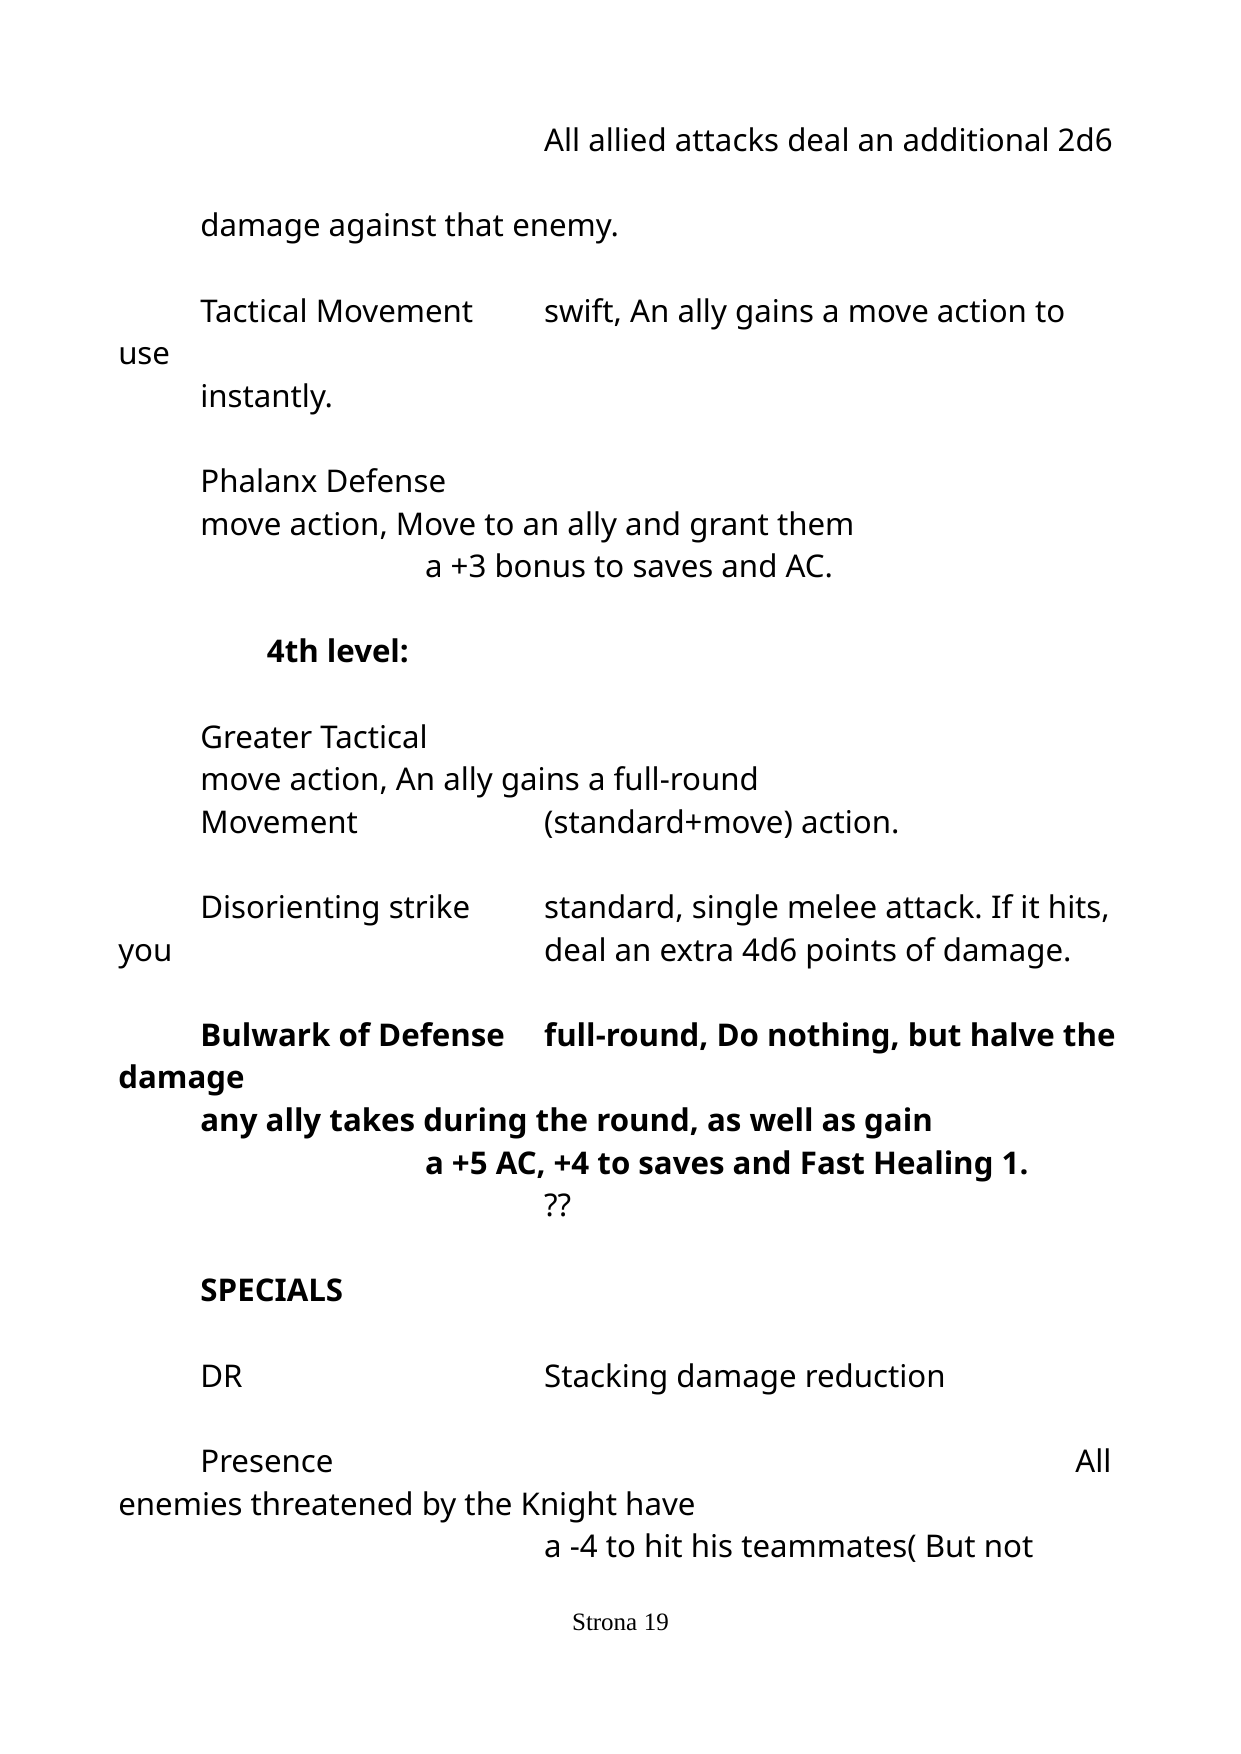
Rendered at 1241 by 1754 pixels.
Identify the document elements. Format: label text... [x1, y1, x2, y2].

text Disorienting strike standard, single melee attack. If it hits, you deal an extra 4d6 points of damage. [118, 885, 1122, 970]
text ?? [118, 1183, 1122, 1226]
text Phalanx Defense move action, Move to an ally and grant them a +3 bonus to saves and AC. [118, 459, 1122, 587]
text DR Stacking damage reduction [118, 1354, 1122, 1396]
text Greater Tactical move action, An ally gains a full-round Movement (standard+move) action. [118, 714, 1122, 842]
text Presence All enemies threatened by the Knight have [118, 1439, 1122, 1524]
text Tactical Movement swift, An ally gains a move action to use instantly. [118, 288, 1122, 416]
text SPECIALS [118, 1268, 1122, 1311]
text All allied attacks deal an additional 2d6 damage against that enemy. [118, 118, 1122, 246]
text 4th level: [118, 629, 1122, 672]
text Bulwark of Defense full-round, Do nothing, but halve the damage any ally takes during the round, as well as gain a +5 AC, +4 to saves and Fast Healing 1. [118, 1013, 1122, 1183]
text a -4 to hit his teammates( But not [118, 1524, 1122, 1567]
